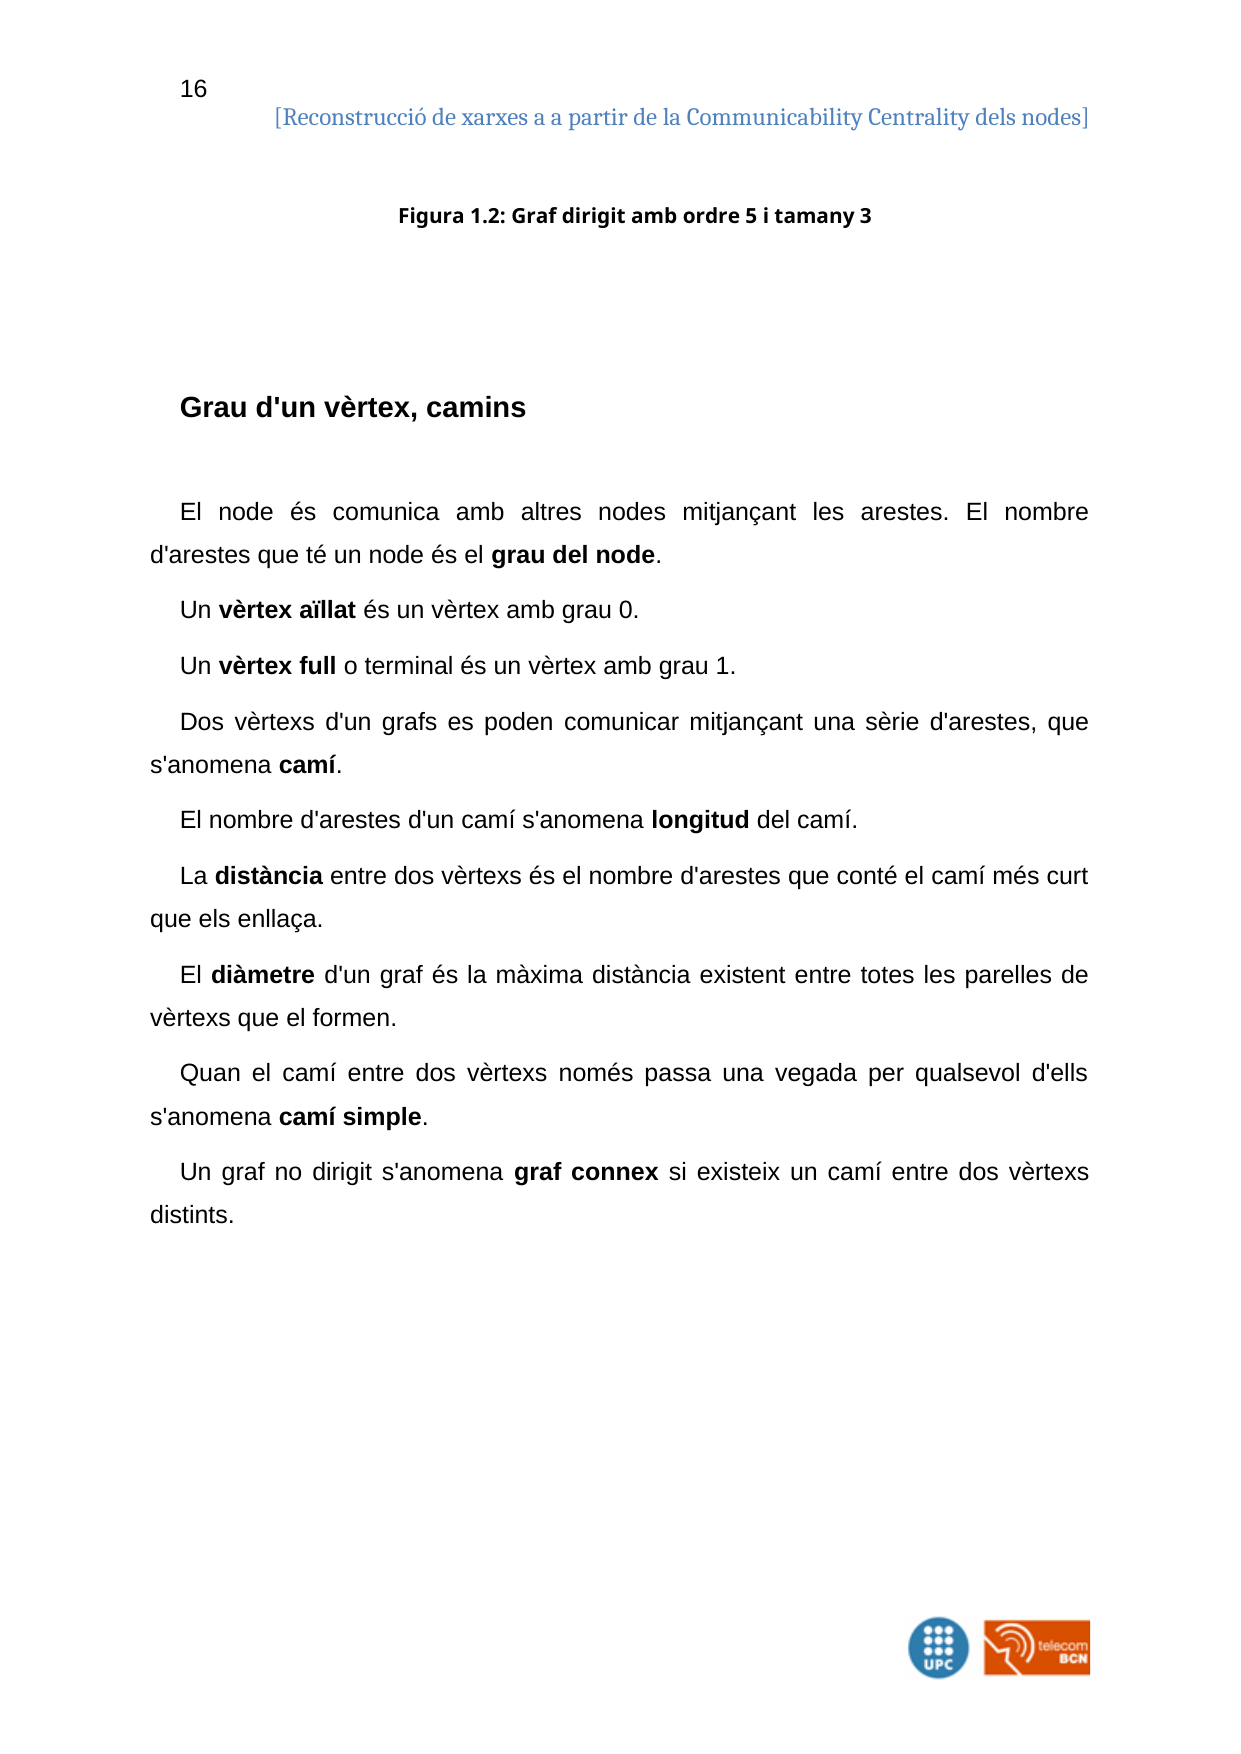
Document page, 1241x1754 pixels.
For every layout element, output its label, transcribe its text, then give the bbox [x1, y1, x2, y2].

text La distància entre dos vèrtexs és el nombre d'arestes que conté el camí més curt que els enllaça. [150, 861, 1090, 933]
text Dos vèrtexs d'un grafs es poden comunicar mitjançant una sèrie d'arestes, que s'anomena camí. [150, 706, 1090, 778]
text El nombre d'arestes d'un camí s'anomena longitud del camí. [150, 805, 1090, 834]
text Un vèrtex aïllat és un vèrtex amb grau 0. [150, 595, 1090, 624]
text Figura 1.2: Graf dirigit amb ordre 5 i tamany 3 [150, 202, 1090, 230]
text Un graf no dirigit s'anomena graf connex si existeix un camí entre dos vèrtexs distints. [150, 1157, 1090, 1229]
text Quan el camí entre dos vèrtexs només passa una vegada per qualsevol d'ells s'anomena camí simple. [150, 1058, 1090, 1130]
picture [904, 1614, 1091, 1681]
text Un vèrtex full o terminal és un vèrtex amb grau 1. [150, 651, 1090, 679]
text El node és comunica amb altres nodes mitjançant les arestes. El nombre d'arestes que té un node és el grau del node. [150, 496, 1090, 568]
subtitle Grau d'un vèrtex, camins [150, 390, 1090, 423]
text El diàmetre d'un graf és la màxima distància existent entre totes les parelles de vèrtexs que el formen. [150, 959, 1090, 1031]
